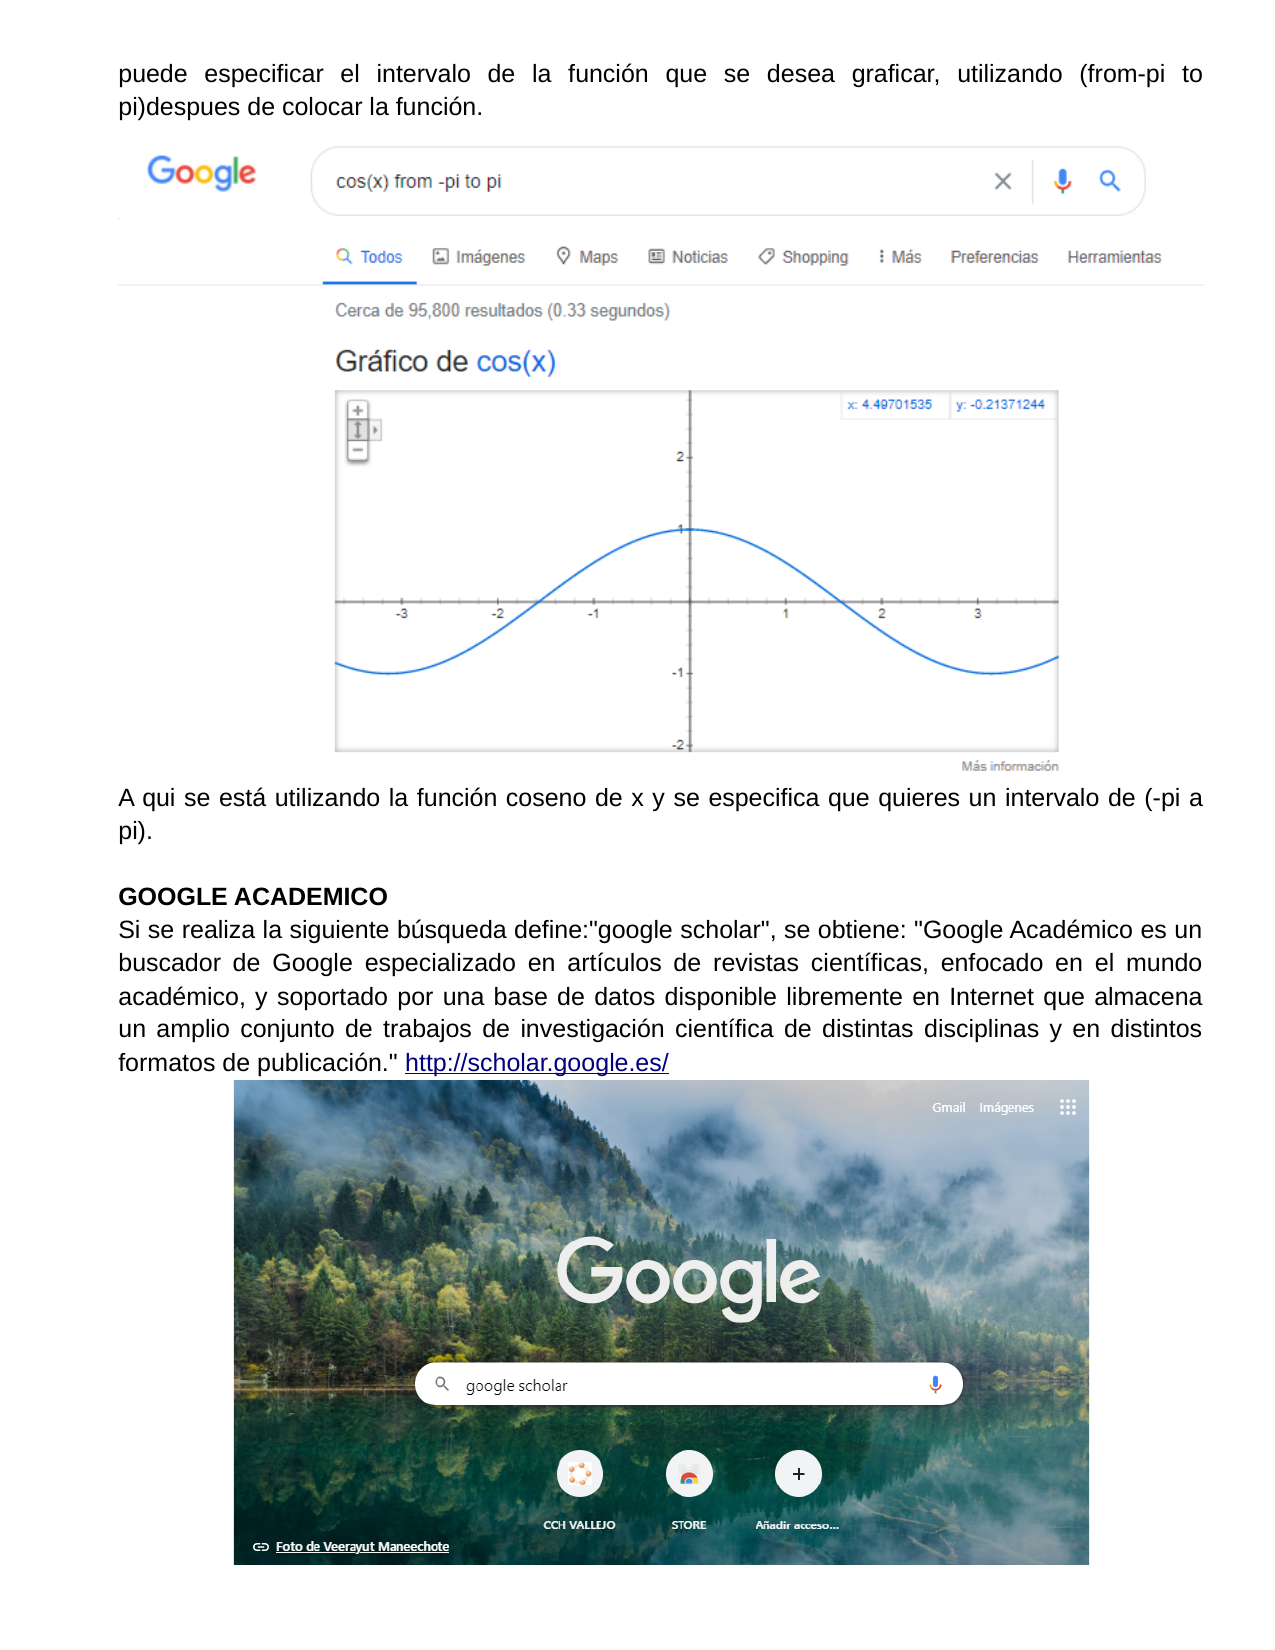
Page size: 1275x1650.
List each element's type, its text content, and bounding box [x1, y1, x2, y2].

text puede especificar el intervalo de la función que se desea graficar, utilizando (from-pi to pi)despues de colocar la función. [118, 59, 1205, 121]
text Si se realiza la siguiente búsqueda define:"google scholar", se obtiene: "Google Académico es un buscador de Google especializado en artículos de revistas científicas, enfocado en el mundo académico, y soportado por una base de datos disponible libremente en Internet que almacena un amplio conjunto de trabajos de investigación científica de distintas disciplinas y en distintos formatos de publicación." http://scholar.google.es/ [118, 915, 1205, 1076]
text A qui se está utilizando la función coseno de x y se especifica que quieres un intervalo de (-pi a pi). [118, 783, 1205, 845]
text GOOGLE ACADEMICO [118, 882, 1205, 911]
